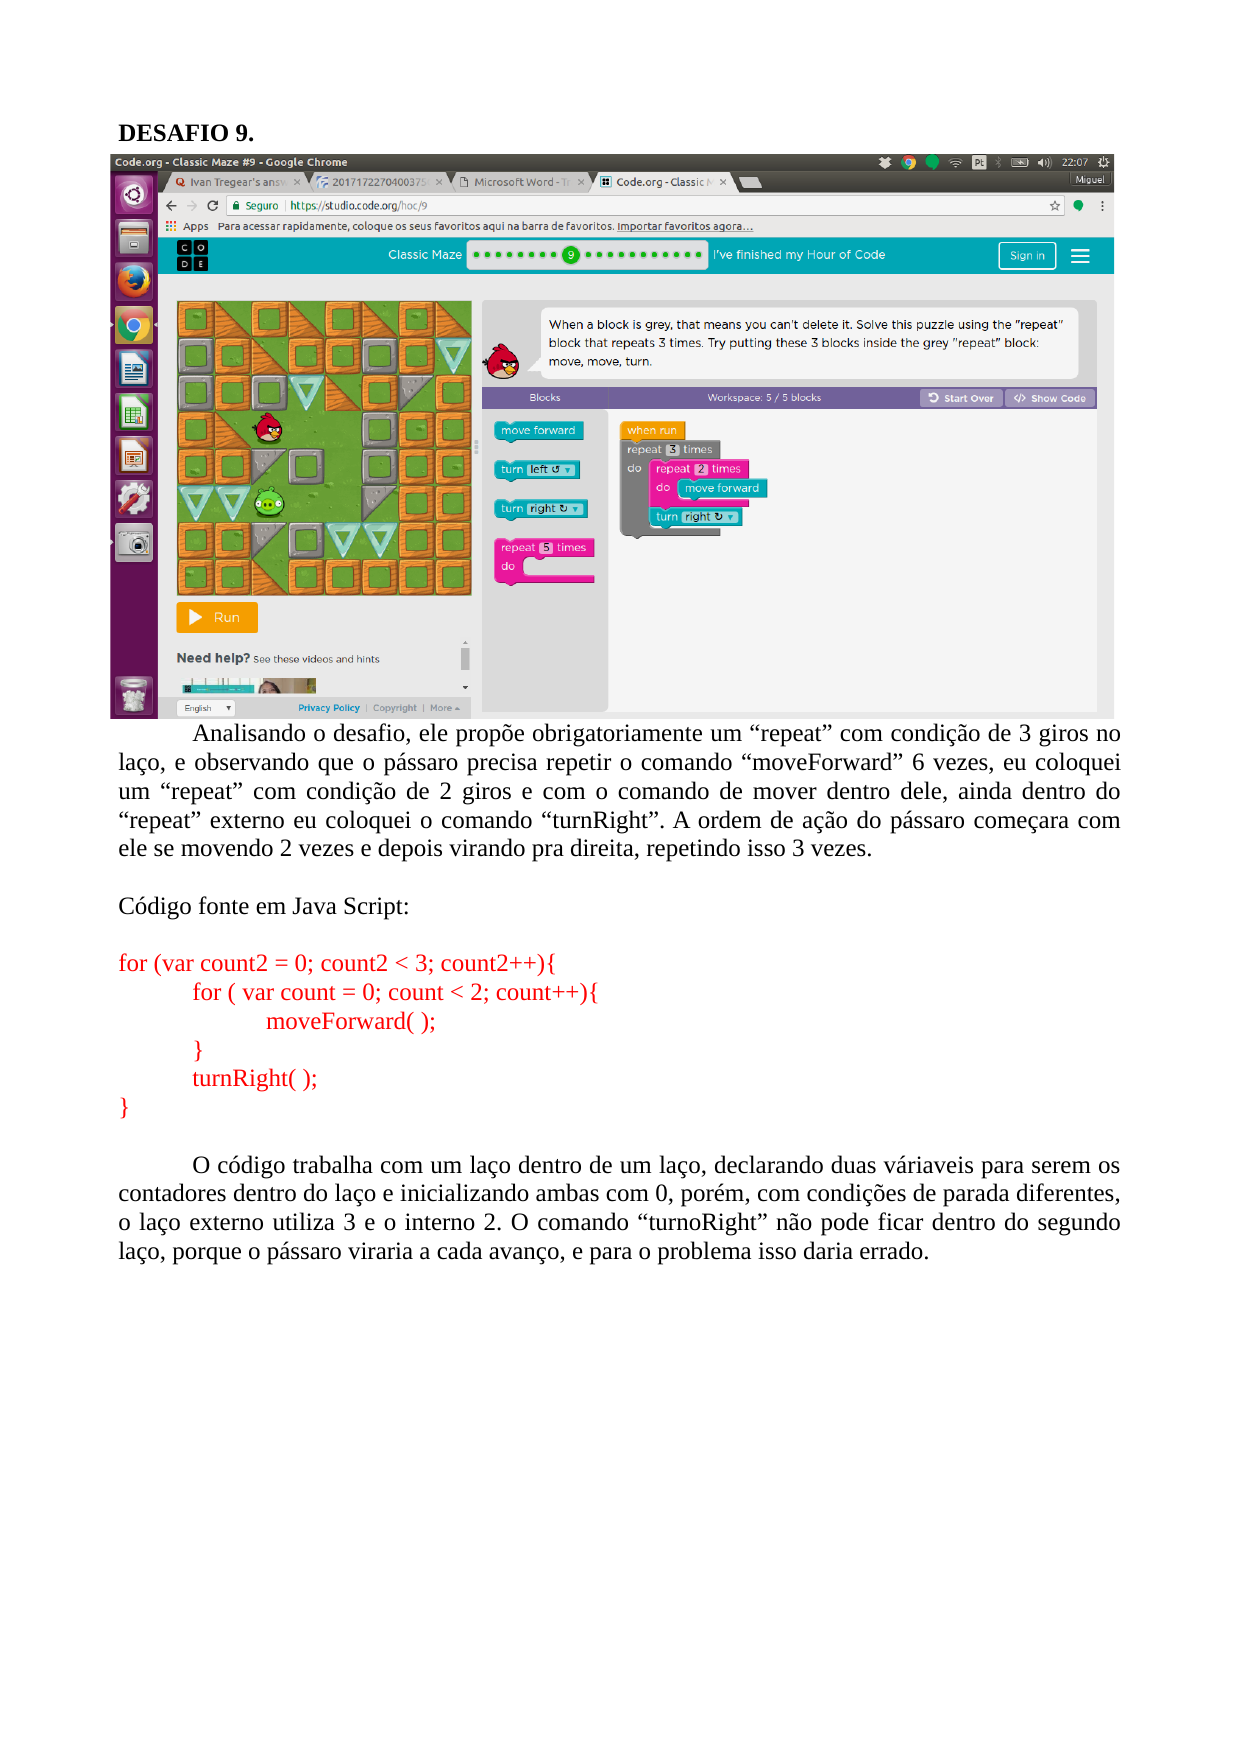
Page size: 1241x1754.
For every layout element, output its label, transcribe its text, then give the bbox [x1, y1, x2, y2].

text O código trabalha com um laço dentro de um laço, declarando duas váriaveis para serem os contadores dentro do laço e inicializando ambas com 0, porém, com condições de parada diferentes, o laço externo utiliza 3 e o interno 2. O comando “turnoRight” não pode ficar dentro do segundo laço, porque o pássaro viraria a cada avanço, e para o problema isso daria errado. [118, 1150, 1122, 1265]
text moveForward( ); [118, 1006, 1122, 1035]
text turnRight( ); [118, 1063, 1122, 1092]
picture [110, 154, 1115, 719]
text for (var count2 = 0; count2 < 3; count2++){ [118, 948, 1122, 977]
text DESAFIO 9. [118, 118, 1122, 147]
text Código fonte em Java Script: [118, 891, 1122, 920]
text for ( var count = 0; count < 2; count++){ [118, 977, 1122, 1006]
text } [118, 1092, 1122, 1121]
text Analisando o desafio, ele propõe obrigatoriamente um “repeat” com condição de 3 giros no laço, e observando que o pássaro precisa repetir o comando “moveForward” 6 vezes, eu coloquei um “repeat” com condição de 2 giros e com o comando de mover dentro dele, ainda dentro do “repeat” externo eu coloquei o comando “turnRight”. A ordem de ação do pássaro começara com ele se movendo 2 vezes e depois virando pra direita, repetindo isso 3 vezes. [118, 147, 1122, 862]
text } [118, 1035, 1122, 1063]
